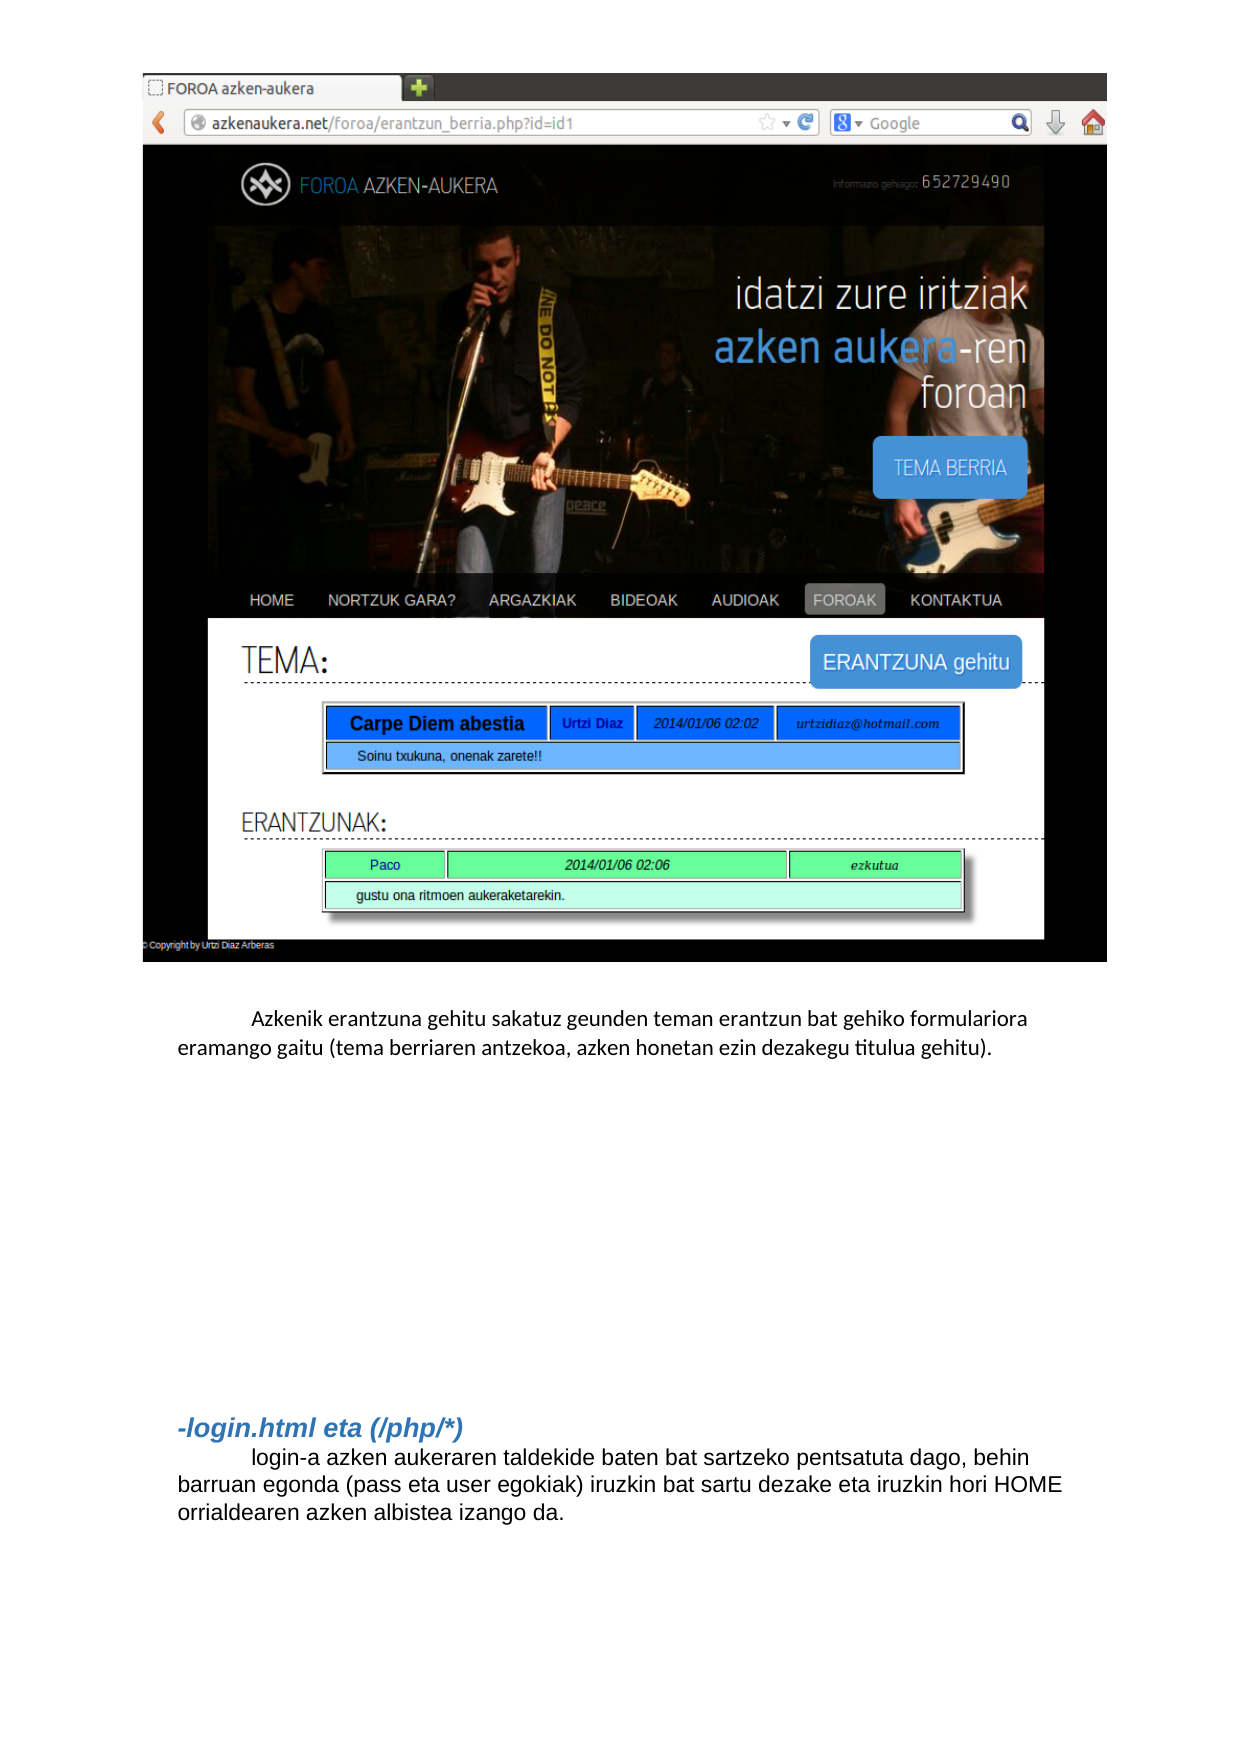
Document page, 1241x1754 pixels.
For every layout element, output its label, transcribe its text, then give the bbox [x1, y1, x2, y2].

subtitle -login.html eta (/php/*) [177, 1412, 1063, 1443]
text login-a azken aukeraren taldekide baten bat sartzeko pentsatuta dago, behin barruan egonda (pass eta user egokiak) iruzkin bat sartu dezake eta iruzkin hori HOME orrialdearen azken albistea izango da. [177, 1444, 1063, 1525]
picture [142, 73, 1107, 962]
text Azkenik erantzuna gehitu sakatuz geunden teman erantzun bat gehiko formulariora eramango gaitu (tema berriaren antzekoa, azken honetan ezin dezakegu titulua gehitu). [177, 1004, 1063, 1061]
